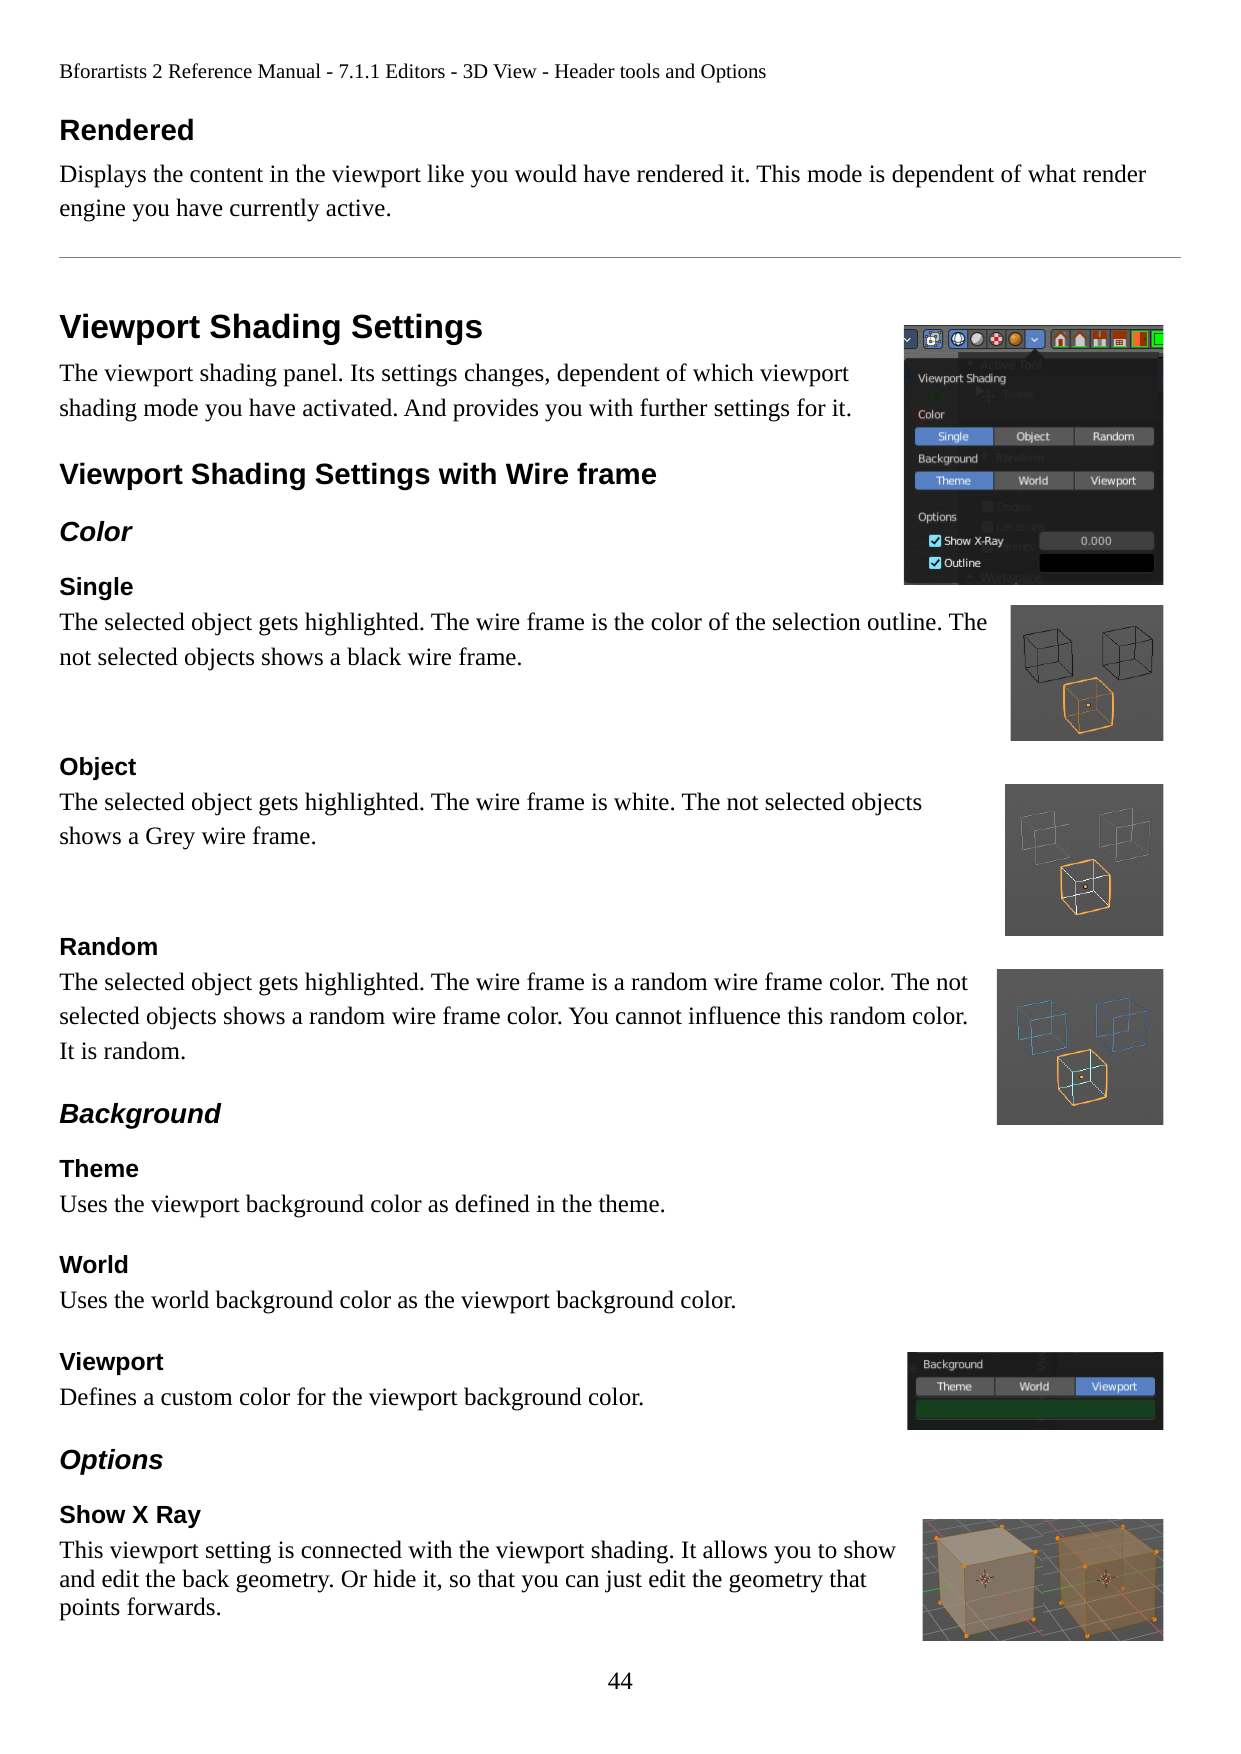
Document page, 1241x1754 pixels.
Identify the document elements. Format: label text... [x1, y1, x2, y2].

subtitle Rendered [59, 113, 1181, 146]
subtitle Viewport Shading Settings with Wire frame [59, 457, 903, 490]
subtitle Show X Ray [59, 1500, 1181, 1529]
subtitle Theme [59, 1154, 1181, 1183]
text The viewport shading panel. Its settings changes, dependent of which viewport shading mode you have activated. And provides you with further settings for it. [59, 358, 903, 422]
text The selected object gets highlighted. The wire frame is the color of the selection outline. The not selected objects shows a black wire frame. [59, 607, 1010, 670]
subtitle Color [59, 515, 903, 547]
picture [996, 969, 1164, 1125]
subtitle Background [59, 1097, 1181, 1129]
text Displays the content in the viewport like you would have rendered it. This mode is dependent of what render engine you have currently active. [59, 159, 1181, 222]
text Uses the viewport background color as defined in the theme. [59, 1189, 1181, 1218]
text The selected object gets highlighted. The wire frame is a random wire frame color. The not selected objects shows a random wire frame color. You cannot influence this random color. It is random. [59, 967, 1181, 1064]
subtitle Viewport [59, 1347, 1181, 1376]
subtitle Viewport Shading Settings [59, 307, 1181, 346]
subtitle [1164, 515, 1181, 547]
picture [1005, 784, 1164, 936]
text Defines a custom color for the viewport background color. [59, 1382, 907, 1411]
subtitle Object [59, 752, 1181, 781]
picture [1010, 605, 1164, 741]
text This viewport setting is connected with the viewport shading. It allows you to show and edit the back geometry. Or hide it, so that you can just edit the geometry that points forwards. [59, 1535, 922, 1621]
picture [922, 1519, 1164, 1641]
picture [907, 1352, 1164, 1430]
text The selected object gets highlighted. The wire frame is white. The not selected objects shows a Grey wire frame. [59, 787, 1005, 850]
subtitle Options [59, 1443, 1181, 1475]
text Uses the world background color as the viewport background color. [59, 1285, 1181, 1314]
subtitle Single [59, 572, 1181, 601]
subtitle Random [59, 932, 1181, 961]
subtitle World [59, 1251, 1181, 1279]
picture [903, 325, 1164, 585]
